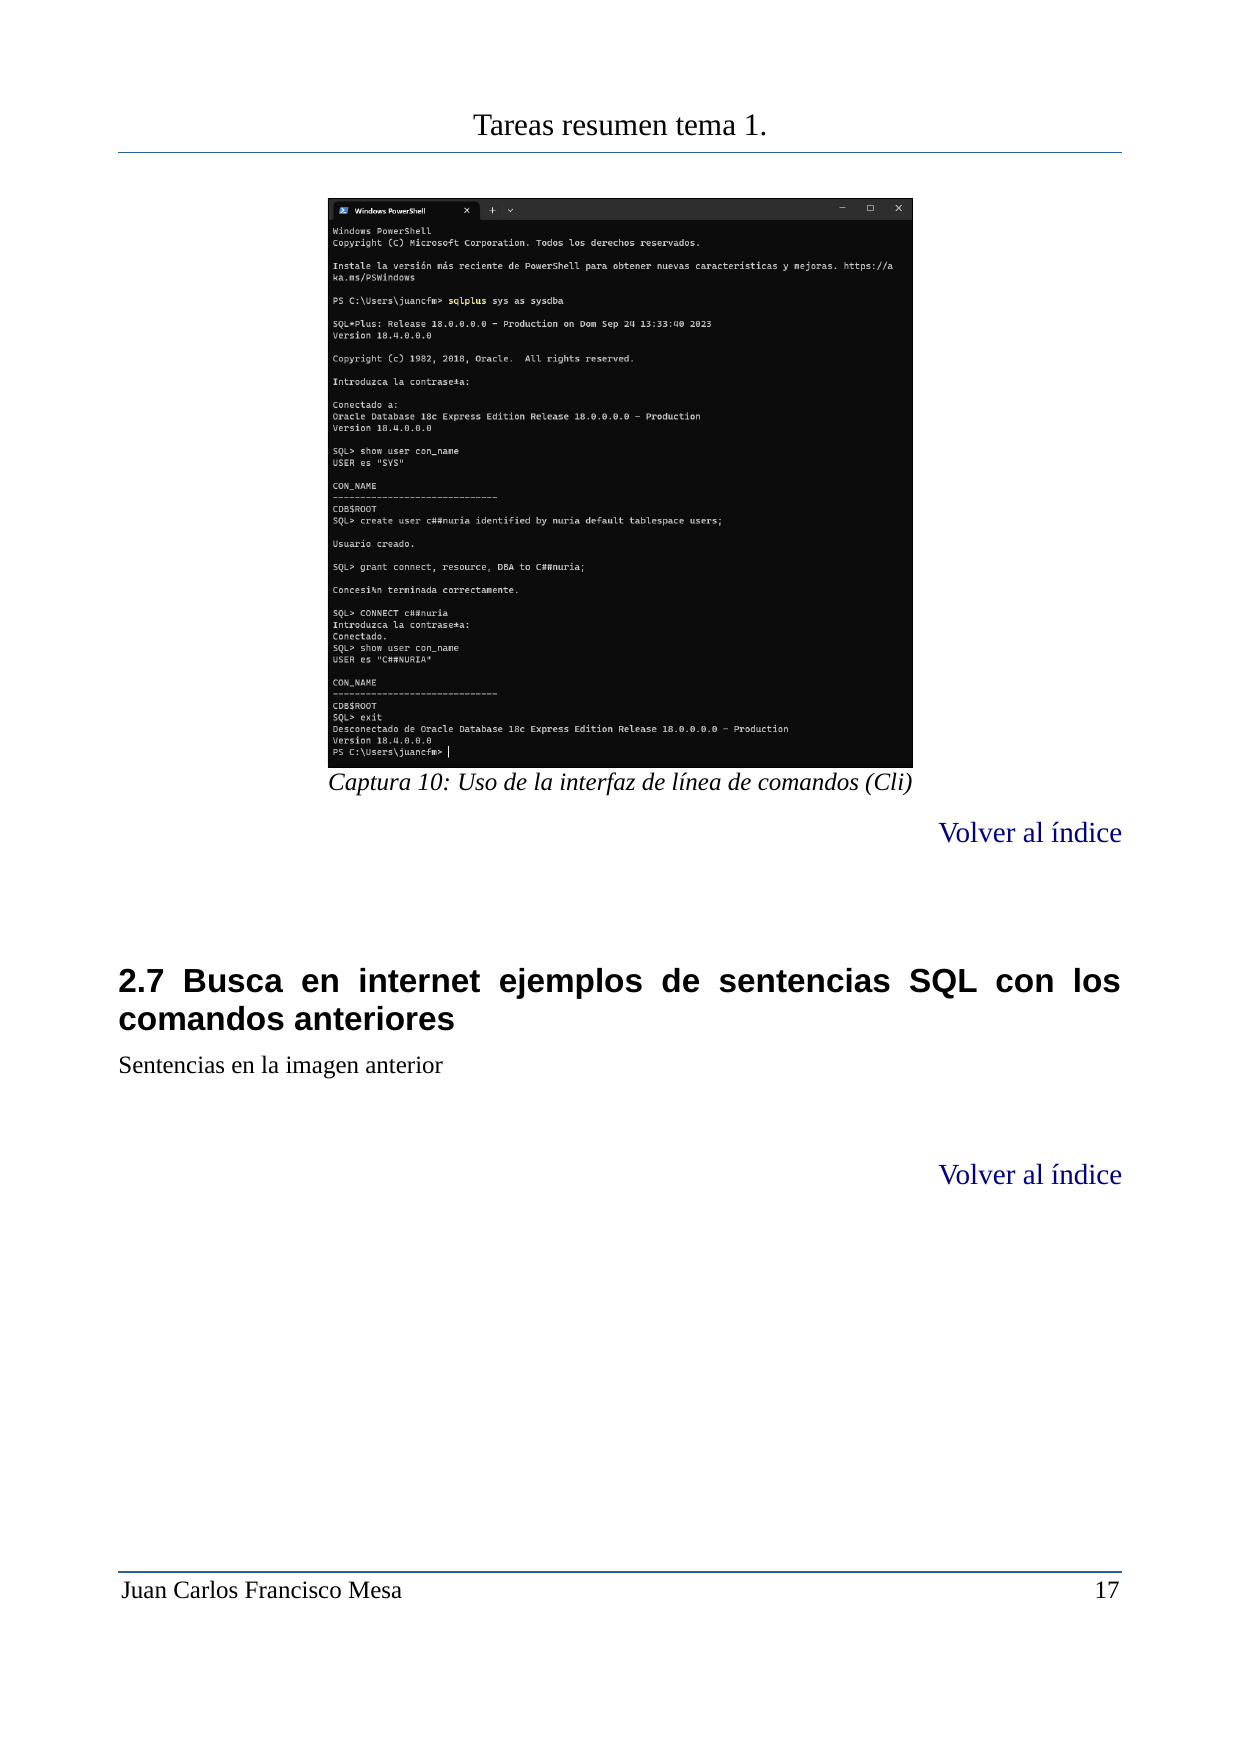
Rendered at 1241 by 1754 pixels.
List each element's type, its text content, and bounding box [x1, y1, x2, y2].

picture [329, 199, 912, 767]
text Volver al índice [118, 183, 1122, 849]
text Volver al índice [118, 1157, 1122, 1191]
subtitle 2.7 Busca en internet ejemplos de sentencias SQL con los comandos anteriores [118, 961, 1122, 1038]
text Sentencias en la imagen anterior [118, 1050, 1122, 1079]
text Captura 10: Uso de la interfaz de línea de comandos (Cli) [328, 768, 912, 796]
